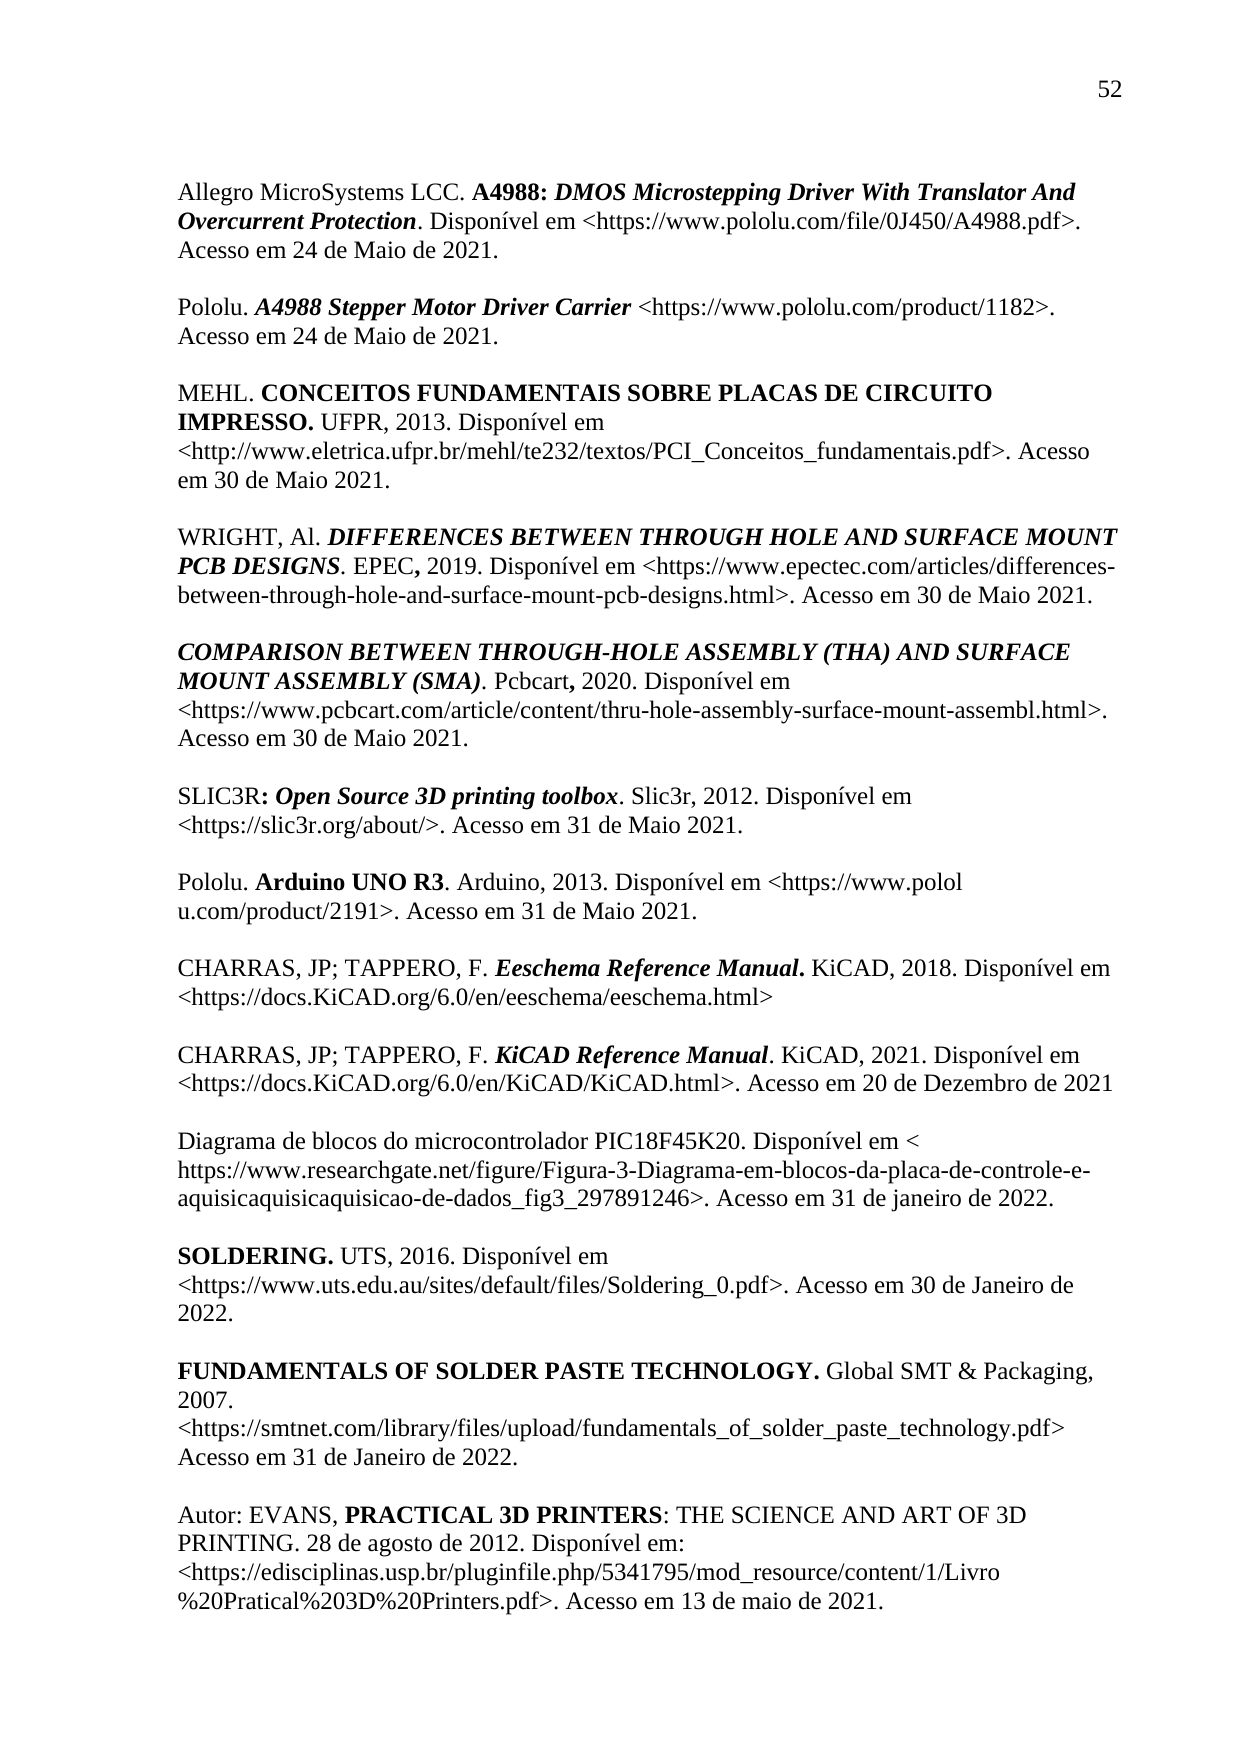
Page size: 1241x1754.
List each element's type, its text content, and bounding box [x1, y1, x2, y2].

text CHARRAS, JP; TAPPERO, F. KiCAD Reference Manual. KiCAD, 2021. Disponível em <https://docs.KiCAD.org/6.0/en/KiCAD/KiCAD.html>. Acesso em 20 de Dezembro de 2021 [177, 1040, 1122, 1097]
text COMPARISON BETWEEN THROUGH-HOLE ASSEMBLY (THA) AND SURFACE MOUNT ASSEMBLY (SMA). Pcbcart, 2020. Disponível em <https://www.pcbcart.com/article/content/thru-hole-assembly-surface-mount-assembl.html>. Acesso em 30 de Maio 2021. [177, 637, 1122, 752]
text WRIGHT, Al. DIFFERENCES BETWEEN THROUGH HOLE AND SURFACE MOUNT PCB DESIGNS. EPEC, 2019. Disponível em <https://www.epectec.com/articles/differences-between-through-hole-and-surface-mount-pcb-designs.html>. Acesso em 30 de Maio 2021. [177, 522, 1122, 608]
text FUNDAMENTALS OF SOLDER PASTE TECHNOLOGY. Global SMT & Packaging, 2007. <https://smtnet.com/library/files/upload/fundamentals_of_solder_paste_technology.pdf> Acesso em 31 de Janeiro de 2022. [177, 1356, 1122, 1471]
text Diagrama de blocos do microcontrolador PIC18F45K20. Disponível em < https://www.researchgate.net/figure/Figura-3-Diagrama-em-blocos-da-placa-de-controle-e-aquisicaquisicaquisicao-de-dados_fig3_297891246>. Acesso em 31 de janeiro de 2022. [177, 1126, 1122, 1212]
text Allegro MicroSystems LCC. A4988: DMOS Microstepping Driver With Translator And Overcurrent Protection. Disponível em <https://www.pololu.com/file/0J450/A4988.pdf>. Acesso em 24 de Maio de 2021. [177, 177, 1122, 263]
text Pololu. A4988 Stepper Motor Driver Carrier <https://www.pololu.com/product/1182>. Acesso em 24 de Maio de 2021. [177, 292, 1122, 350]
text SLIC3R: Open Source 3D printing toolbox. Slic3r, 2012. Disponível em <https://slic3r.org/about/>. Acesso em 31 de Maio 2021. [177, 781, 1122, 838]
text Pololu. Arduino UNO R3. Arduino, 2013. Disponível em <https://www.polol u.com/product/2191>. Acesso em 31 de Maio 2021. [177, 867, 1122, 925]
text CHARRAS, JP; TAPPERO, F. Eeschema Reference Manual. KiCAD, 2018. Disponível em <https://docs.KiCAD.org/6.0/en/eeschema/eeschema.html> [177, 953, 1122, 1011]
text SOLDERING. UTS, 2016. Disponível em <https://www.uts.edu.au/sites/default/files/Soldering_0.pdf>. Acesso em 30 de Janeiro de 2022. [177, 1241, 1122, 1327]
text MEHL. CONCEITOS FUNDAMENTAIS SOBRE PLACAS DE CIRCUITO IMPRESSO. UFPR, 2013. Disponível em <http://www.eletrica.ufpr.br/mehl/te232/textos/PCI_Conceitos_fundamentais.pdf>. Acesso em 30 de Maio 2021. [177, 378, 1122, 493]
text Autor: EVANS, PRACTICAL 3D PRINTERS: THE SCIENCE AND ART OF 3D PRINTING. 28 de agosto de 2012. Disponível em: <https://edisciplinas.usp.br/pluginfile.php/5341795/mod_resource/content/1/Livro%20Pratical%203D%20Printers.pdf>. Acesso em 13 de maio de 2021. [177, 1500, 1122, 1615]
